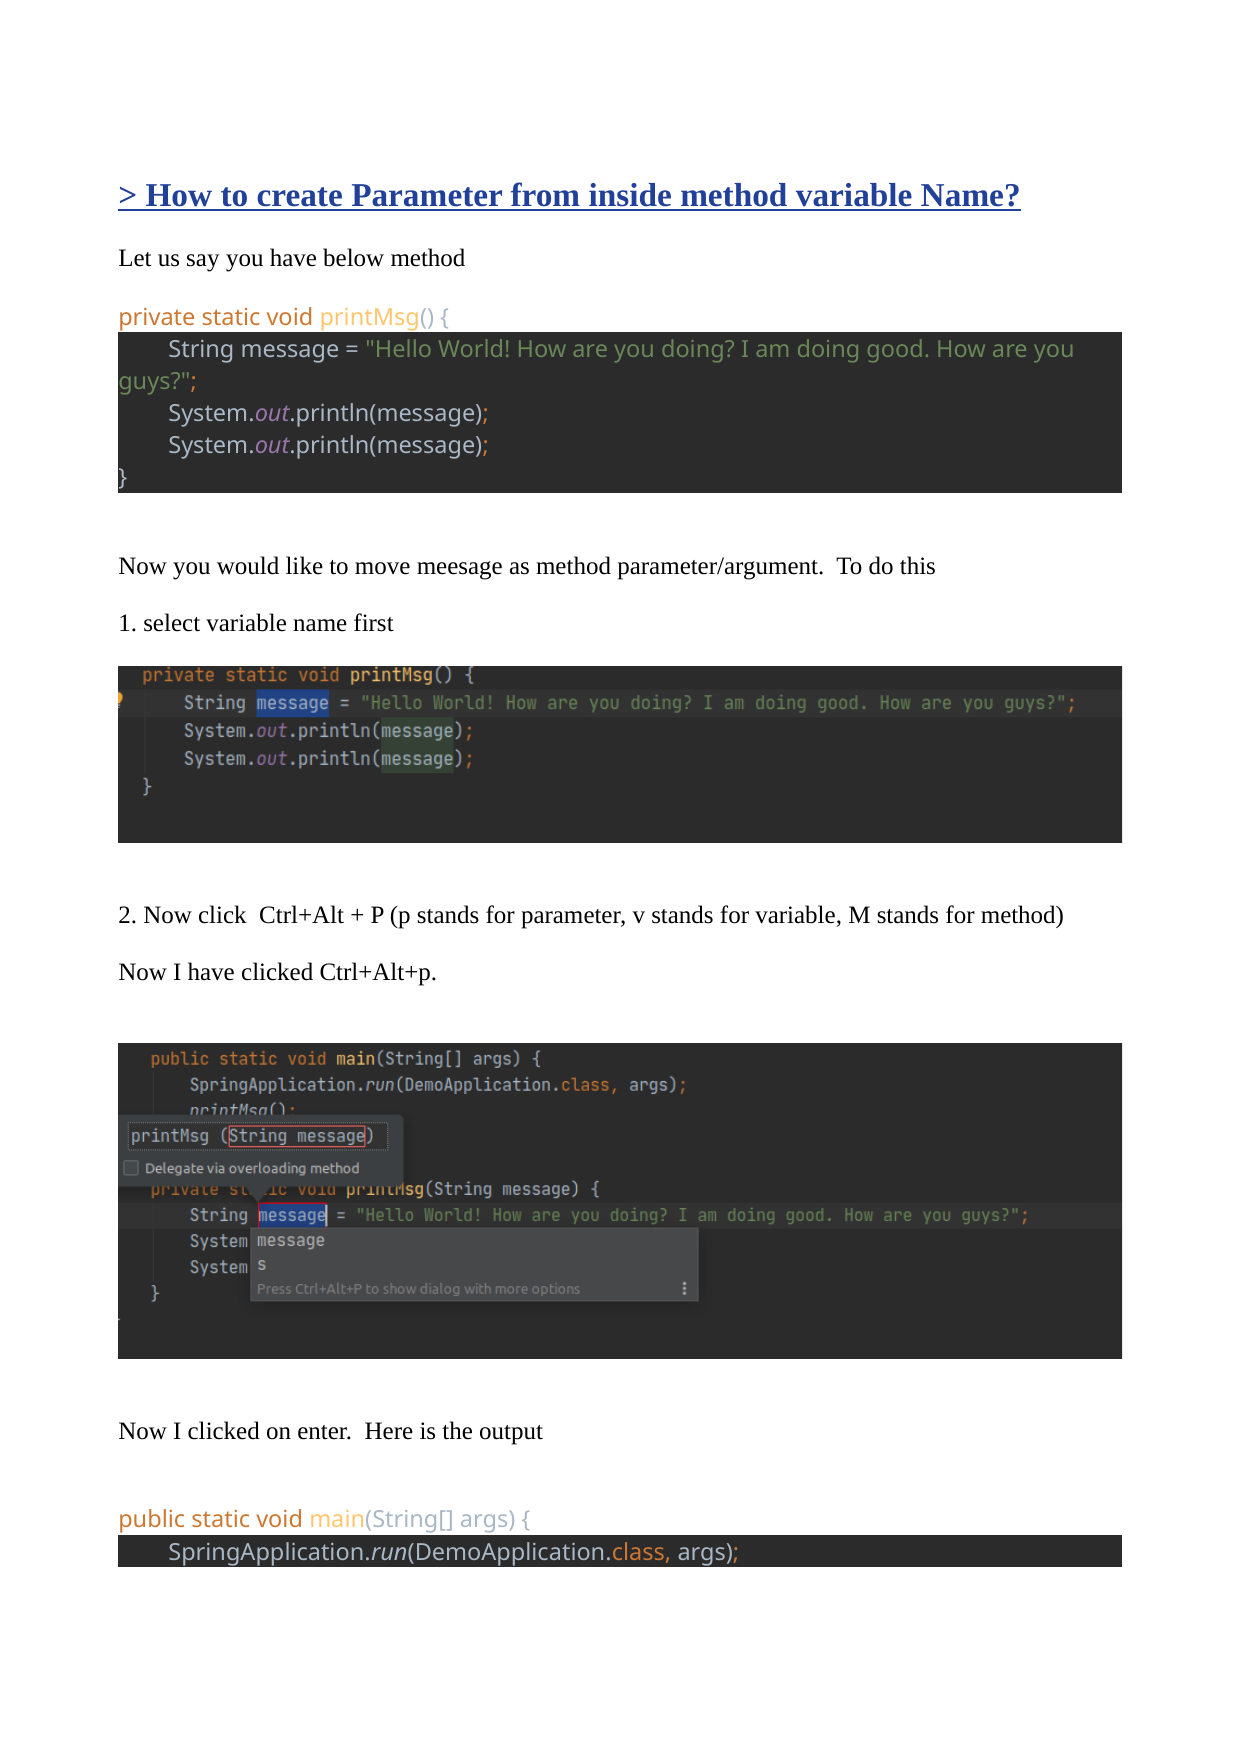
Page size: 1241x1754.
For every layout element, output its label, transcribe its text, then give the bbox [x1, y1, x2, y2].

text String message = "Hello World! How are you doing? I am doing good. How are you guys?"; [118, 332, 1122, 396]
text Now I have clicked Ctrl+Alt+p. [118, 957, 1122, 986]
picture [118, 666, 1123, 843]
text System.out.println(message); [118, 428, 1122, 461]
picture [118, 1043, 1123, 1359]
text public static void main(String[] args) { [118, 1503, 1122, 1535]
text Now you would like to move meesage as method parameter/argument. To do this [118, 551, 1122, 580]
text Now I clicked on enter. Here is the output [118, 1416, 1122, 1445]
text } [118, 461, 1122, 493]
text System.out.println(message); [118, 396, 1122, 428]
text 2. Now click Ctrl+Alt + P (p stands for parameter, v stands for variable, M stands for method) [118, 900, 1122, 928]
text Let us say you have below method [118, 243, 1122, 271]
text 1. select variable name first [118, 608, 1122, 637]
text > How to create Parameter from inside method variable Name? [118, 176, 1122, 214]
text SpringApplication.run(DemoApplication.class, args); [118, 1535, 1122, 1567]
text private static void printMsg() { [118, 300, 1122, 332]
